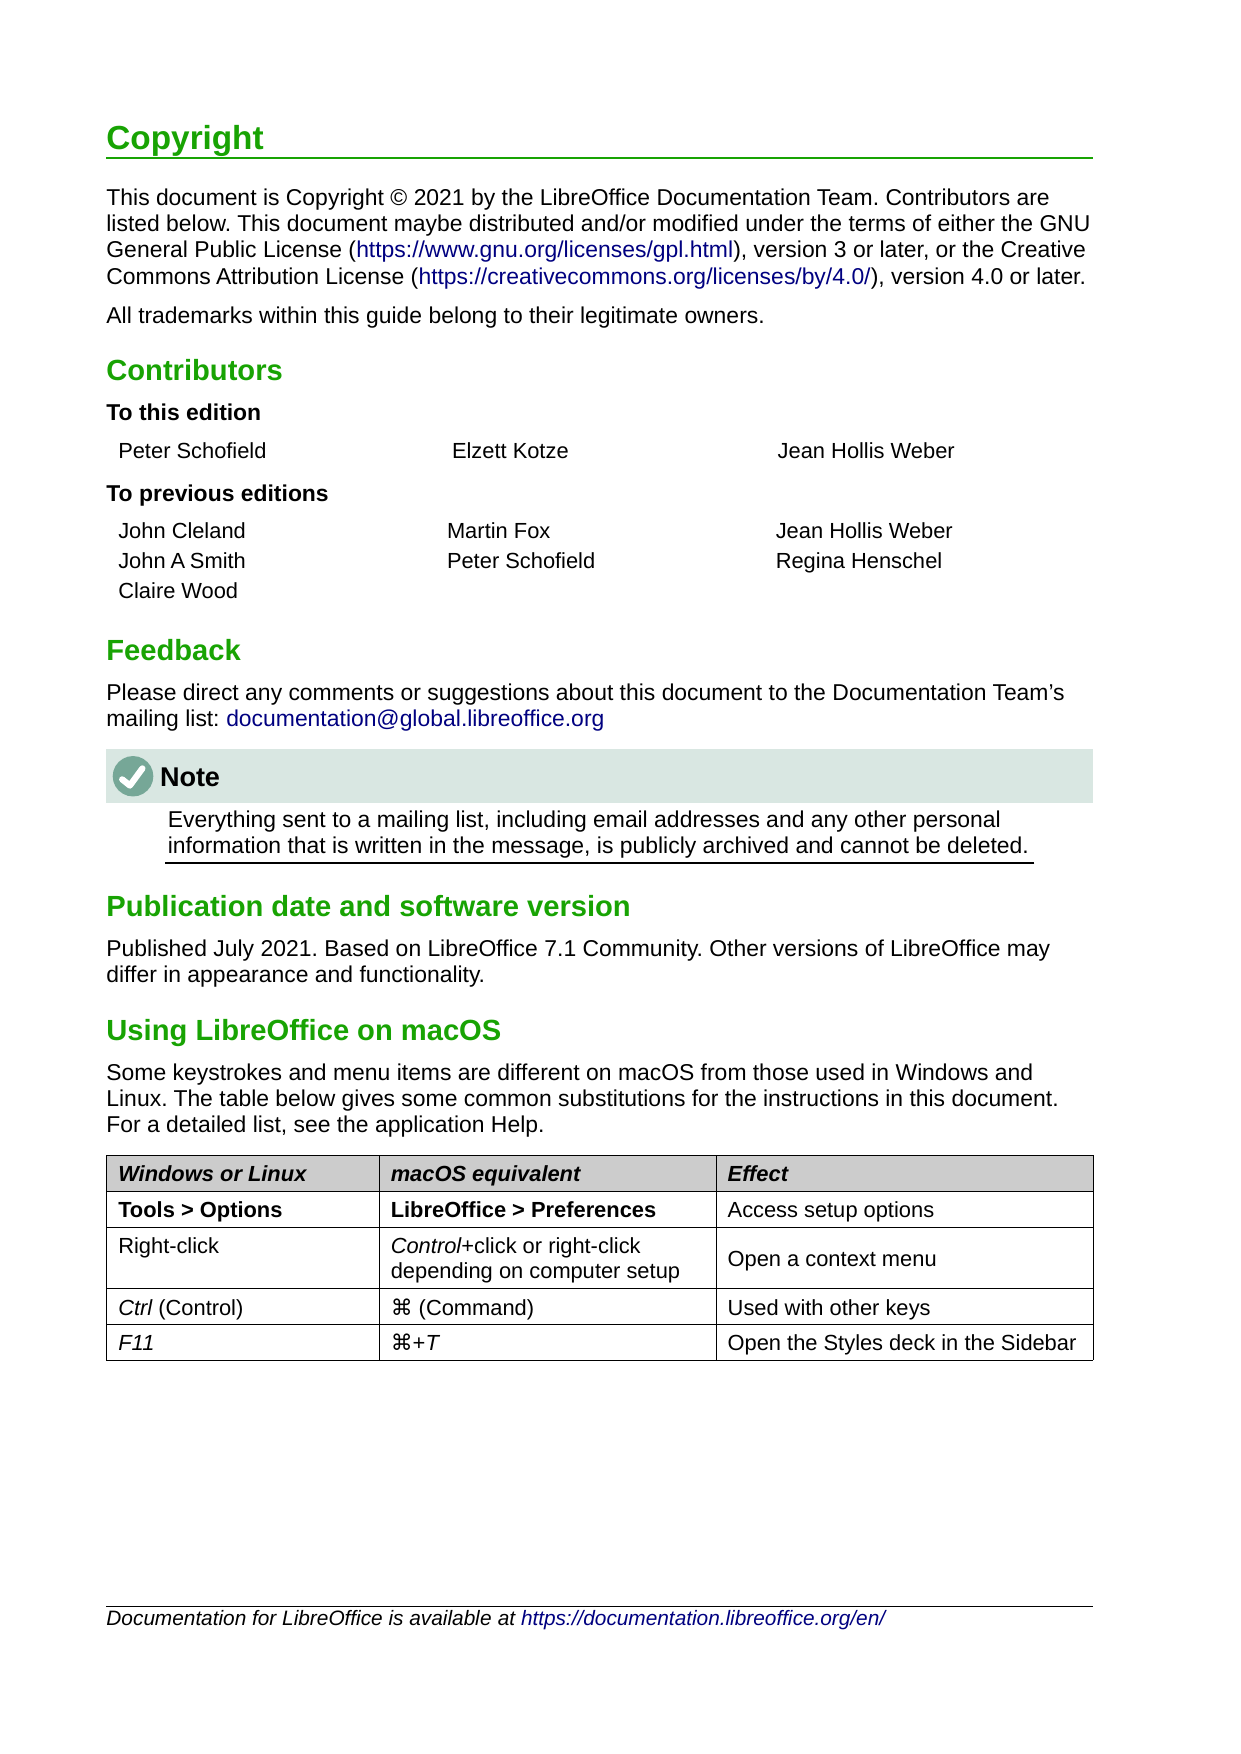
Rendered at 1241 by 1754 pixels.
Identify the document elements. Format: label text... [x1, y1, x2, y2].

subtitle Note [106, 749, 1093, 803]
table_cell Tools > Options [107, 1192, 379, 1227]
table_header Martin Fox [435, 518, 764, 548]
table_header Peter Schofield [106, 438, 440, 468]
table_header Windows or Linux [107, 1156, 379, 1191]
table_cell F11 [107, 1325, 379, 1360]
table_header Elzett Kotze [440, 438, 766, 468]
text To this edition [106, 399, 1093, 425]
text Please direct any comments or suggestions about this document to the Documentation Team’s mailing list: documentation@global.libreoffice.org [106, 679, 1093, 732]
table_cell Ctrl (Control) [107, 1289, 379, 1324]
table_cell Regina Henschel [764, 548, 1093, 578]
table_cell Access setup options [717, 1192, 1093, 1227]
table_header Jean Hollis Weber [764, 518, 1093, 548]
table_cell LibreOffice > Preferences [380, 1192, 716, 1227]
table_cell Claire Wood [106, 578, 435, 608]
table_cell John A Smith [106, 548, 435, 578]
text All trademarks within this guide belong to their legitimate owners. [106, 302, 1093, 328]
subtitle Contributors [106, 353, 1093, 386]
text Published July 2021. Based on LibreOffice 7.1 Community. Other versions of LibreOffice may differ in appearance and functionality. [106, 935, 1093, 987]
table_cell ⌘ (Command) [380, 1289, 716, 1324]
table_header Effect [717, 1156, 1093, 1191]
table_cell ⌘+T [380, 1325, 716, 1360]
table_header macOS equivalent [380, 1156, 716, 1191]
table_cell Right-click [107, 1228, 379, 1288]
subtitle Feedback [106, 633, 1093, 667]
table_cell Peter Schofield [435, 548, 764, 578]
subtitle Using LibreOffice on macOS [106, 1012, 1093, 1046]
text This document is Copyright © 2021 by the LibreOffice Documentation Team. Contributors are listed below. This document maybe distributed and/or modified under the terms of either the GNU General Public License (https://www.gnu.org/licenses/gpl.html), version 3 or later, or the Creative Commons Attribution License (https://creativecommons.org/licenses/by/4.0/), version 4.0 or later. [106, 184, 1093, 289]
table_cell Control+click or right-click depending on computer setup [380, 1228, 716, 1288]
table_cell Open a context menu [717, 1228, 1093, 1288]
table_cell [435, 578, 764, 608]
table_cell [764, 578, 1093, 608]
subtitle Copyright [106, 118, 1093, 157]
table_cell Open the Styles deck in the Sidebar [717, 1325, 1093, 1360]
text Everything sent to a mailing list, including email addresses and any other personal information that is written in the message, is publicly archived and cannot be deleted. [164, 803, 1034, 864]
text To previous editions [106, 479, 1093, 506]
table_header Jean Hollis Weber [766, 438, 1093, 468]
subtitle Publication date and software version [106, 889, 1093, 922]
table_header John Cleland [106, 518, 435, 548]
text Some keystrokes and menu items are different on macOS from those used in Windows and Linux. The table below gives some common substitutions for the instructions in this document. For a detailed list, see the application Help. [106, 1058, 1093, 1138]
table_cell Used with other keys [717, 1289, 1093, 1324]
